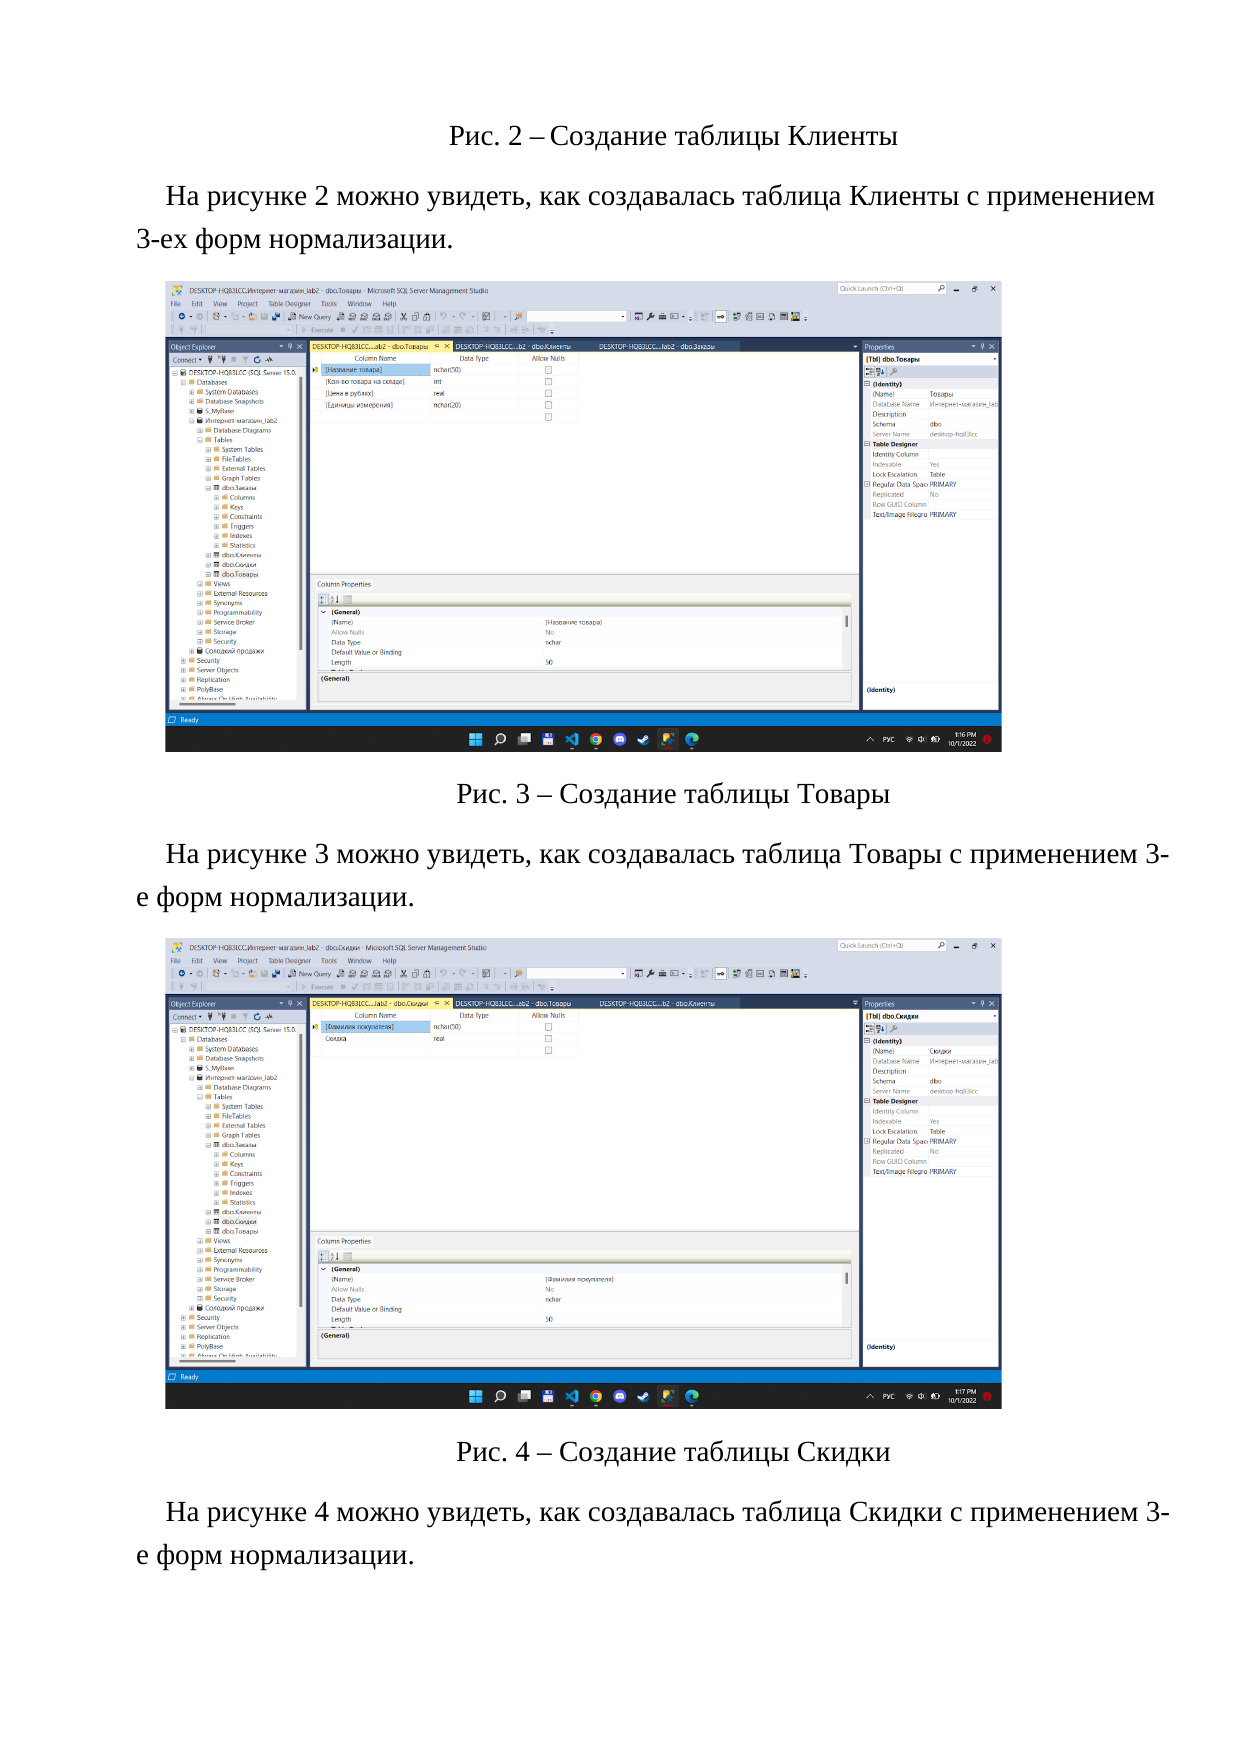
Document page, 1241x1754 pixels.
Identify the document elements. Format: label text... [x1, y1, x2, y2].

text На рисунке 3 можно увидеть, как создавалась таблица Товары с применением 3-е форм нормализации. [136, 836, 1181, 913]
text Рис. 2 – Создание таблицы Клиенты [136, 118, 1181, 152]
picture [165, 938, 1002, 1409]
text На рисунке 4 можно увидеть, как создавалась таблица Скидки с применением 3-е форм нормализации. [136, 1494, 1181, 1570]
text Рис. 4 – Создание таблицы Скидки [136, 1434, 1181, 1467]
text Рис. 3 – Создание таблицы Товары [136, 776, 1181, 809]
text На рисунке 2 можно увидеть, как создавалась таблица Клиенты с применением 3-ех форм нормализации. [136, 178, 1181, 255]
picture [165, 281, 1002, 752]
